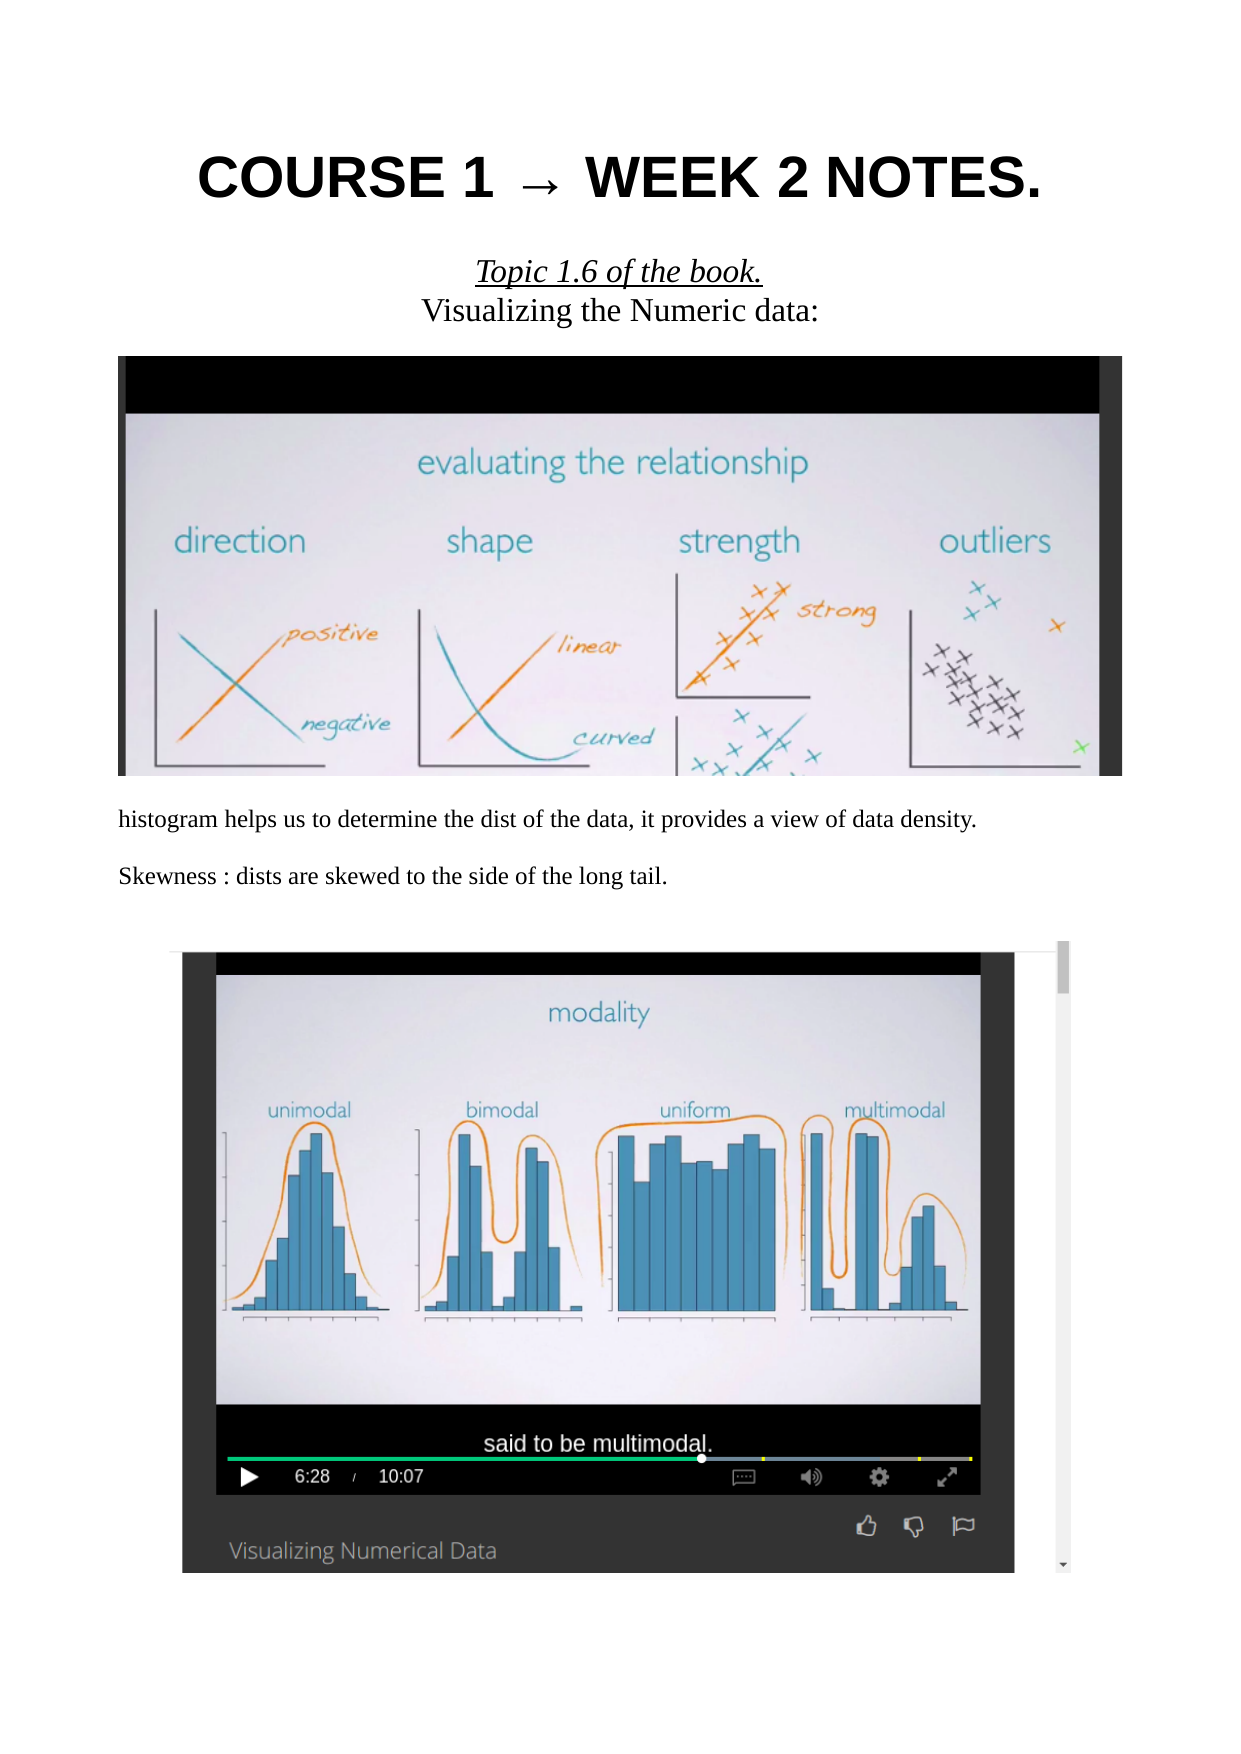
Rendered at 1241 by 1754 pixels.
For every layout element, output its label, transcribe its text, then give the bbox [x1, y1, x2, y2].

text Visualizing the Numeric data: [118, 290, 1122, 328]
text Skewness : dists are skewed to the side of the long tail. [118, 861, 1122, 890]
text histogram helps us to determine the dist of the data, it provides a view of data density. [118, 804, 1122, 833]
picture [169, 941, 1071, 1573]
title COURSE 1 → WEEK 2 NOTES. [118, 143, 1122, 210]
text Topic 1.6 of the book. [118, 251, 1122, 290]
picture [118, 356, 1123, 776]
